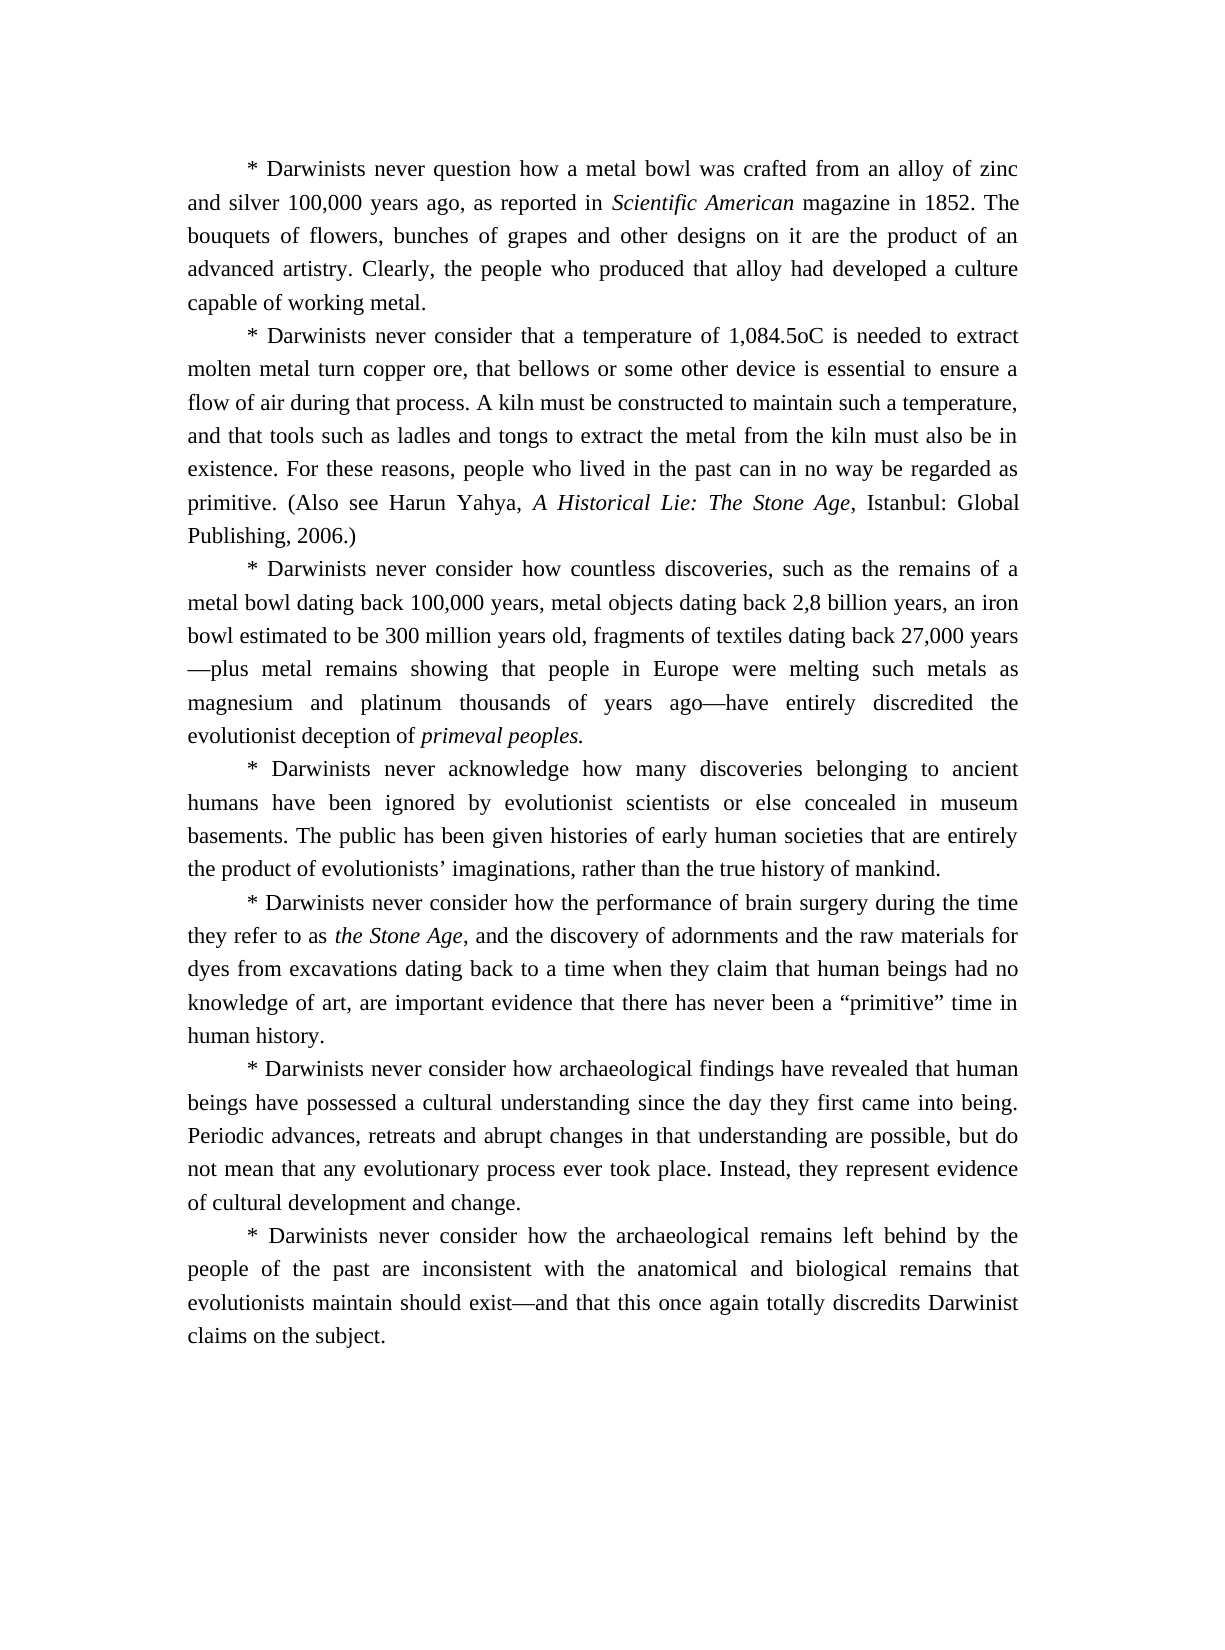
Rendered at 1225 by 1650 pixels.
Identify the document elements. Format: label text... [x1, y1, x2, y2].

text * Darwinists never question how a metal bowl was crafted from an alloy of zinc and silver 100,000 years ago, as reported in Scientific American magazine in 1852. The bouquets of flowers, bunches of grapes and other designs on it are the product of an advanced artistry. Clearly, the people who produced that alloy had developed a culture capable of working metal. [187, 150, 1020, 317]
text * Darwinists never consider that a temperature of 1,084.5oC is needed to extract molten metal turn copper ore, that bellows or some other device is essential to ensure a flow of air during that process. A kiln must be constructed to maintain such a temperature, and that tools such as ladles and tongs to extract the metal from the kiln must also be in existence. For these reasons, people who lived in the past can in no way be regarded as primitive. (Also see Harun Yahya, A Historical Lie: The Stone Age, Istanbul: Global Publishing, 2006.) [187, 317, 1020, 550]
text * Darwinists never consider how the archaeological remains left behind by the people of the past are inconsistent with the anatomical and biological remains that evolutionists maintain should exist—and that this once again totally discredits Darwinist claims on the subject. [187, 1217, 1020, 1350]
text * Darwinists never consider how countless discoveries, such as the remains of a metal bowl dating back 100,000 years, metal objects dating back 2,8 billion years, an iron bowl estimated to be 300 million years old, fragments of textiles dating back 27,000 years—plus metal remains showing that people in Europe were melting such metals as magnesium and platinum thousands of years ago—have entirely discredited the evolutionist deception of primeval peoples. [187, 550, 1020, 750]
text * Darwinists never consider how the performance of brain surgery during the time they refer to as the Stone Age, and the discovery of adornments and the raw materials for dyes from excavations dating back to a time when they claim that human beings had no knowledge of art, are important evidence that there has never been a “primitive” time in human history. [187, 883, 1020, 1050]
text * Darwinists never consider how archaeological findings have revealed that human beings have possessed a cultural understanding since the day they first came into being. Periodic advances, retreats and abrupt changes in that understanding are possible, but do not mean that any evolutionary process ever took place. Instead, they represent evidence of cultural development and change. [187, 1050, 1020, 1217]
text * Darwinists never acknowledge how many discoveries belonging to ancient humans have been ignored by evolutionist scientists or else concealed in museum basements. The public has been given histories of early human societies that are entirely the product of evolutionists’ imaginations, rather than the true history of mankind. [187, 750, 1020, 883]
